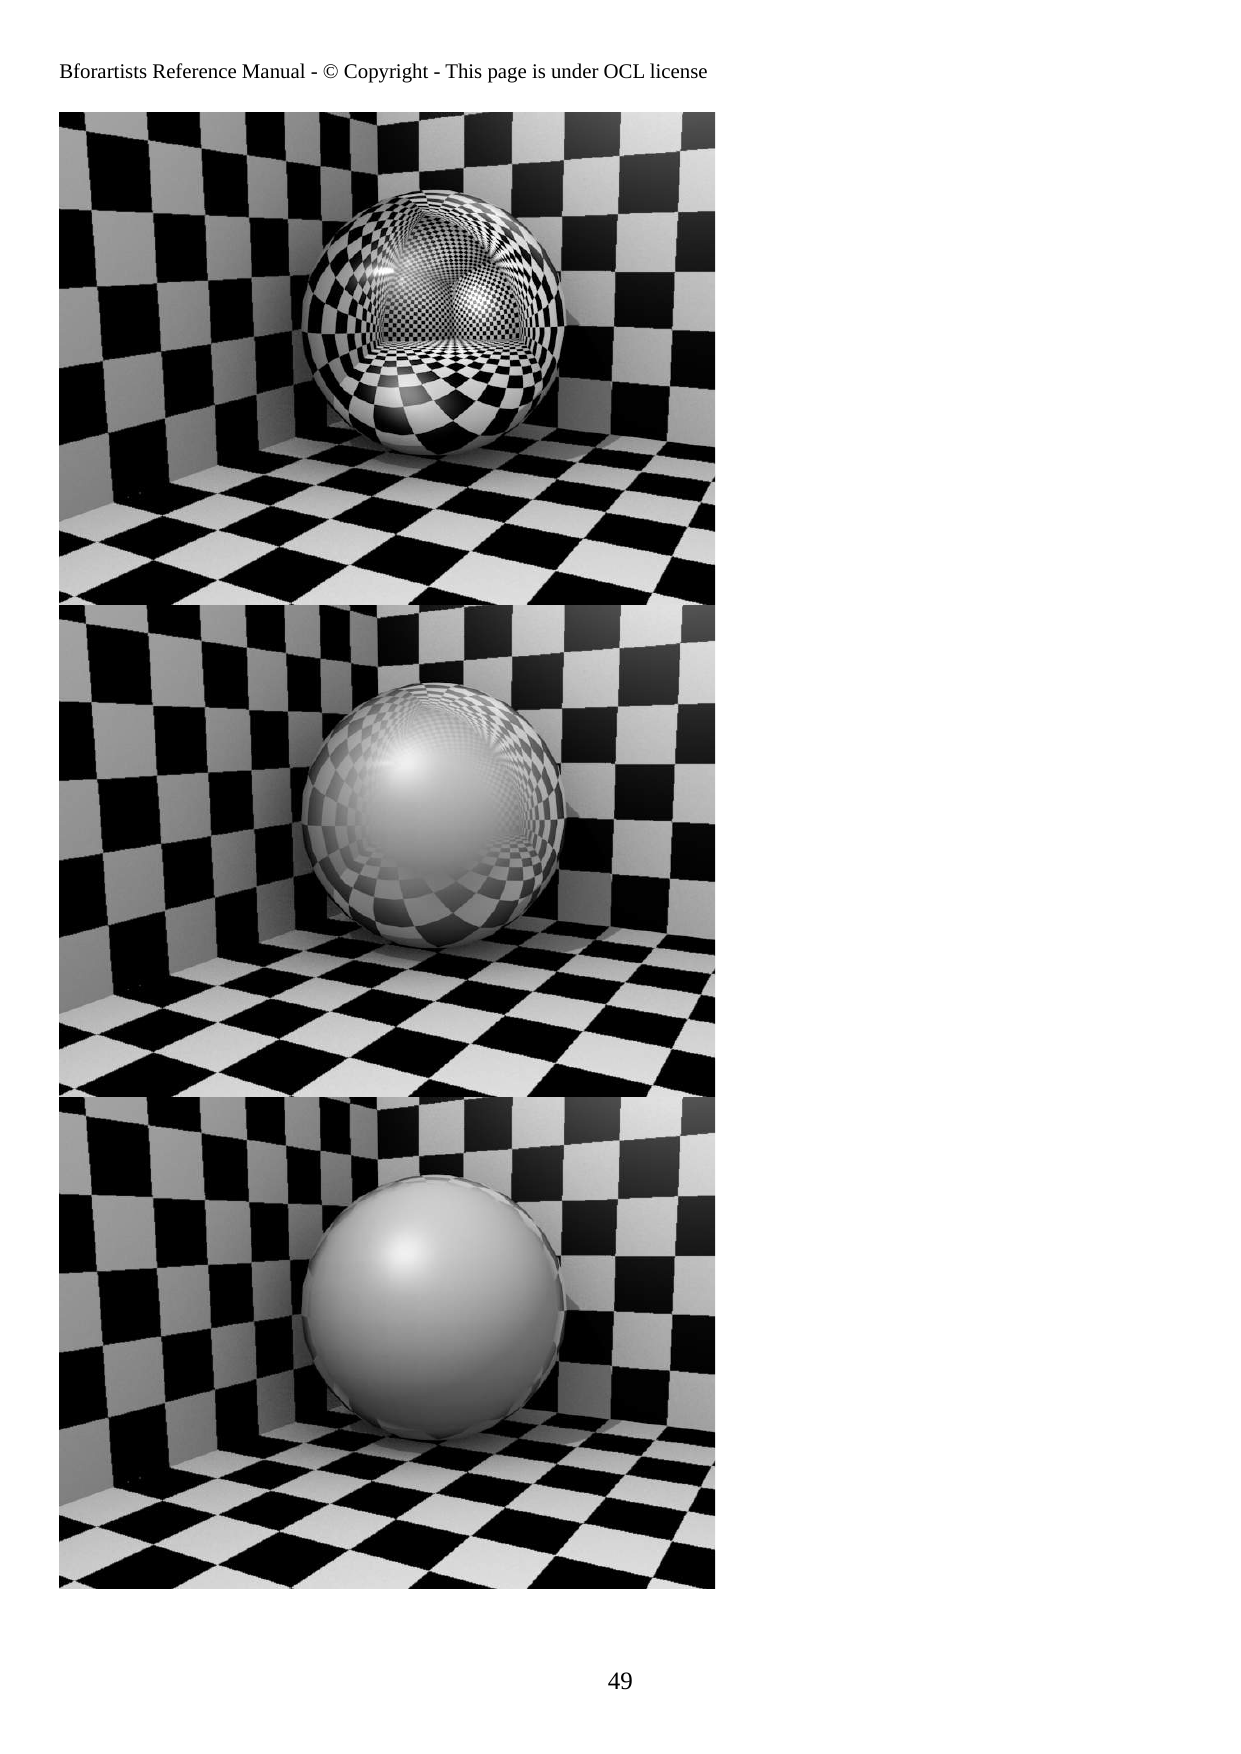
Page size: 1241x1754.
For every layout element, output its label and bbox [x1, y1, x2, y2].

picture [59, 112, 716, 1589]
